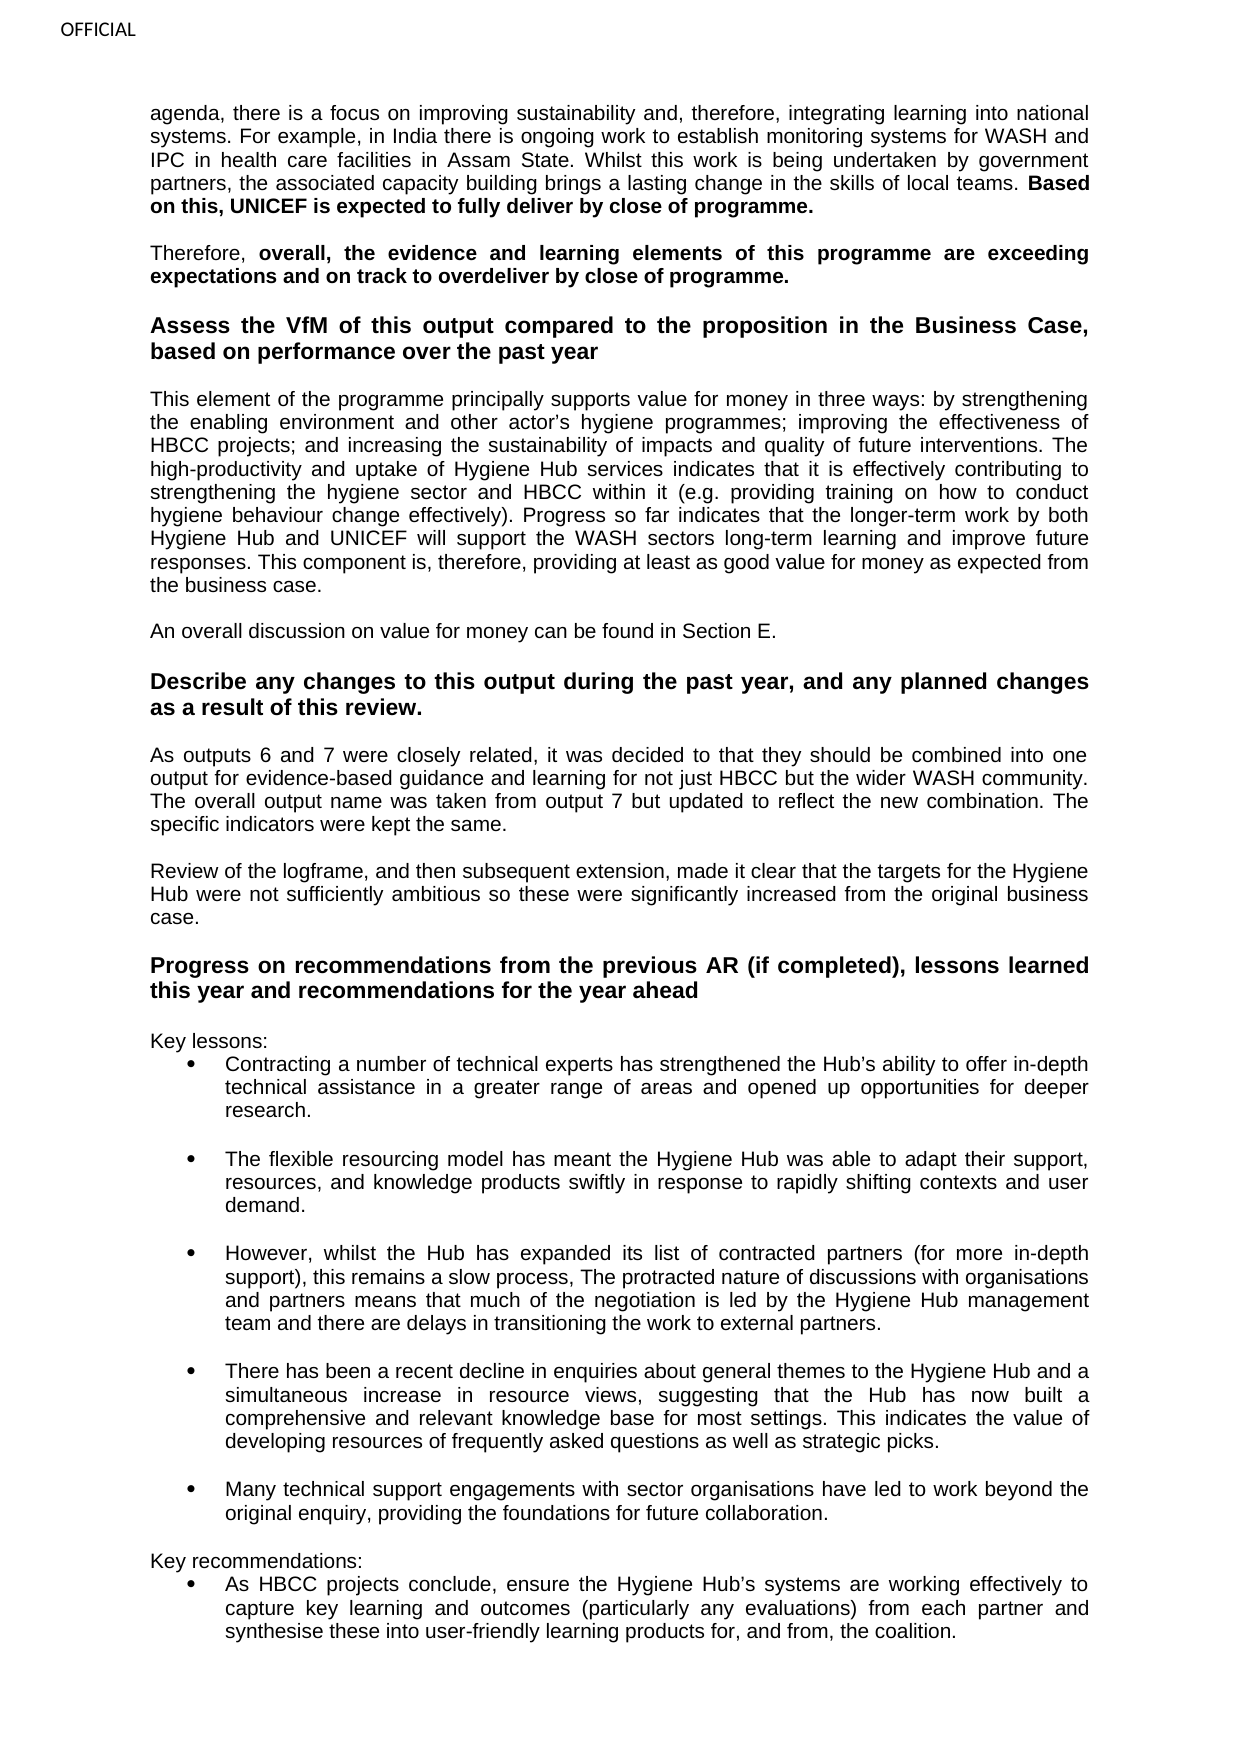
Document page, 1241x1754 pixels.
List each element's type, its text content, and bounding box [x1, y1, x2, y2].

text An overall discussion on value for money can be found in Section E. [150, 620, 1090, 643]
text Key recommendations: [150, 1549, 1090, 1573]
text agenda, there is a focus on improving sustainability and, therefore, integrating learning into national systems. For example, in India there is ongoing work to establish monitoring systems for WASH and IPC in health care facilities in Assam State. Whilst this work is being undertaken by government partners, the associated capacity building brings a lasting change in the skills of local teams. Based on this, UNICEF is expected to fully deliver by close of programme. [150, 102, 1090, 218]
list However, whilst the Hub has expanded its list of contracted partners (for more in-depth support), this remains a slow process, The protracted nature of discussions with organisations and partners means that much of the negotiation is led by the Hygiene Hub management team and there are delays in transitioning the work to external partners. [187, 1242, 1090, 1335]
text Therefore, overall, the evidence and learning elements of this programme are exceeding expectations and on track to overdeliver by close of programme. [150, 241, 1090, 287]
text Review of the logframe, and then subsequent extension, made it clear that the targets for the Hygiene Hub were not sufficiently ambitious so these were significantly increased from the original business case. [150, 859, 1090, 929]
list As HBCC projects conclude, ensure the Hygiene Hub’s systems are working effectively to capture key learning and outcomes (particularly any evaluations) from each partner and synthesise these into user-friendly learning products for, and from, the coalition. [187, 1573, 1090, 1643]
list The flexible resourcing model has meant the Hygiene Hub was able to adapt their support, resources, and knowledge products swiftly in response to rapidly shifting contexts and user demand. [187, 1147, 1090, 1217]
text As outputs 6 and 7 were closely related, it was decided to that they should be combined into one output for evidence-based guidance and learning for not just HBCC but the wider WASH community. The overall output name was taken from output 7 but updated to reflect the new combination. The specific indicators were kept the same. [150, 743, 1090, 836]
list Many technical support engagements with sector organisations have led to work beyond the original enquiry, providing the foundations for future collaboration. [187, 1478, 1090, 1524]
list Contracting a number of technical experts has strengthened the Hub’s ability to offer in-depth technical assistance in a greater range of areas and opened up opportunities for deeper research. [187, 1052, 1090, 1122]
text Assess the VfM of this output compared to the proposition in the Business Case, based on performance over the past year [150, 313, 1090, 364]
text This element of the programme principally supports value for money in three ways: by strengthening the enabling environment and other actor’s hygiene programmes; improving the effectiveness of HBCC projects; and increasing the sustainability of impacts and quality of future interventions. The high-productivity and uptake of Hygiene Hub services indicates that it is effectively contributing to strengthening the hygiene sector and HBCC within it (e.g. providing training on how to conduct hygiene behaviour change effectively). Progress so far indicates that the longer-term work by both Hygiene Hub and UNICEF will support the WASH sectors long-term learning and improve future responses. This component is, therefore, providing at least as good value for money as expected from the business case. [150, 388, 1090, 597]
text Describe any changes to this output during the past year, and any planned changes as a result of this review. [150, 669, 1090, 720]
text Progress on recommendations from the previous AR (if completed), lessons learned this year and recommendations for the year ahead [150, 952, 1090, 1003]
text Key lessons: [150, 1029, 1090, 1052]
list There has been a recent decline in enquiries about general themes to the Hygiene Hub and a simultaneous increase in resource views, suggesting that the Hub has now built a comprehensive and relevant knowledge base for most settings. This indicates the value of developing resources of frequently asked questions as well as strategic picks. [187, 1360, 1090, 1453]
